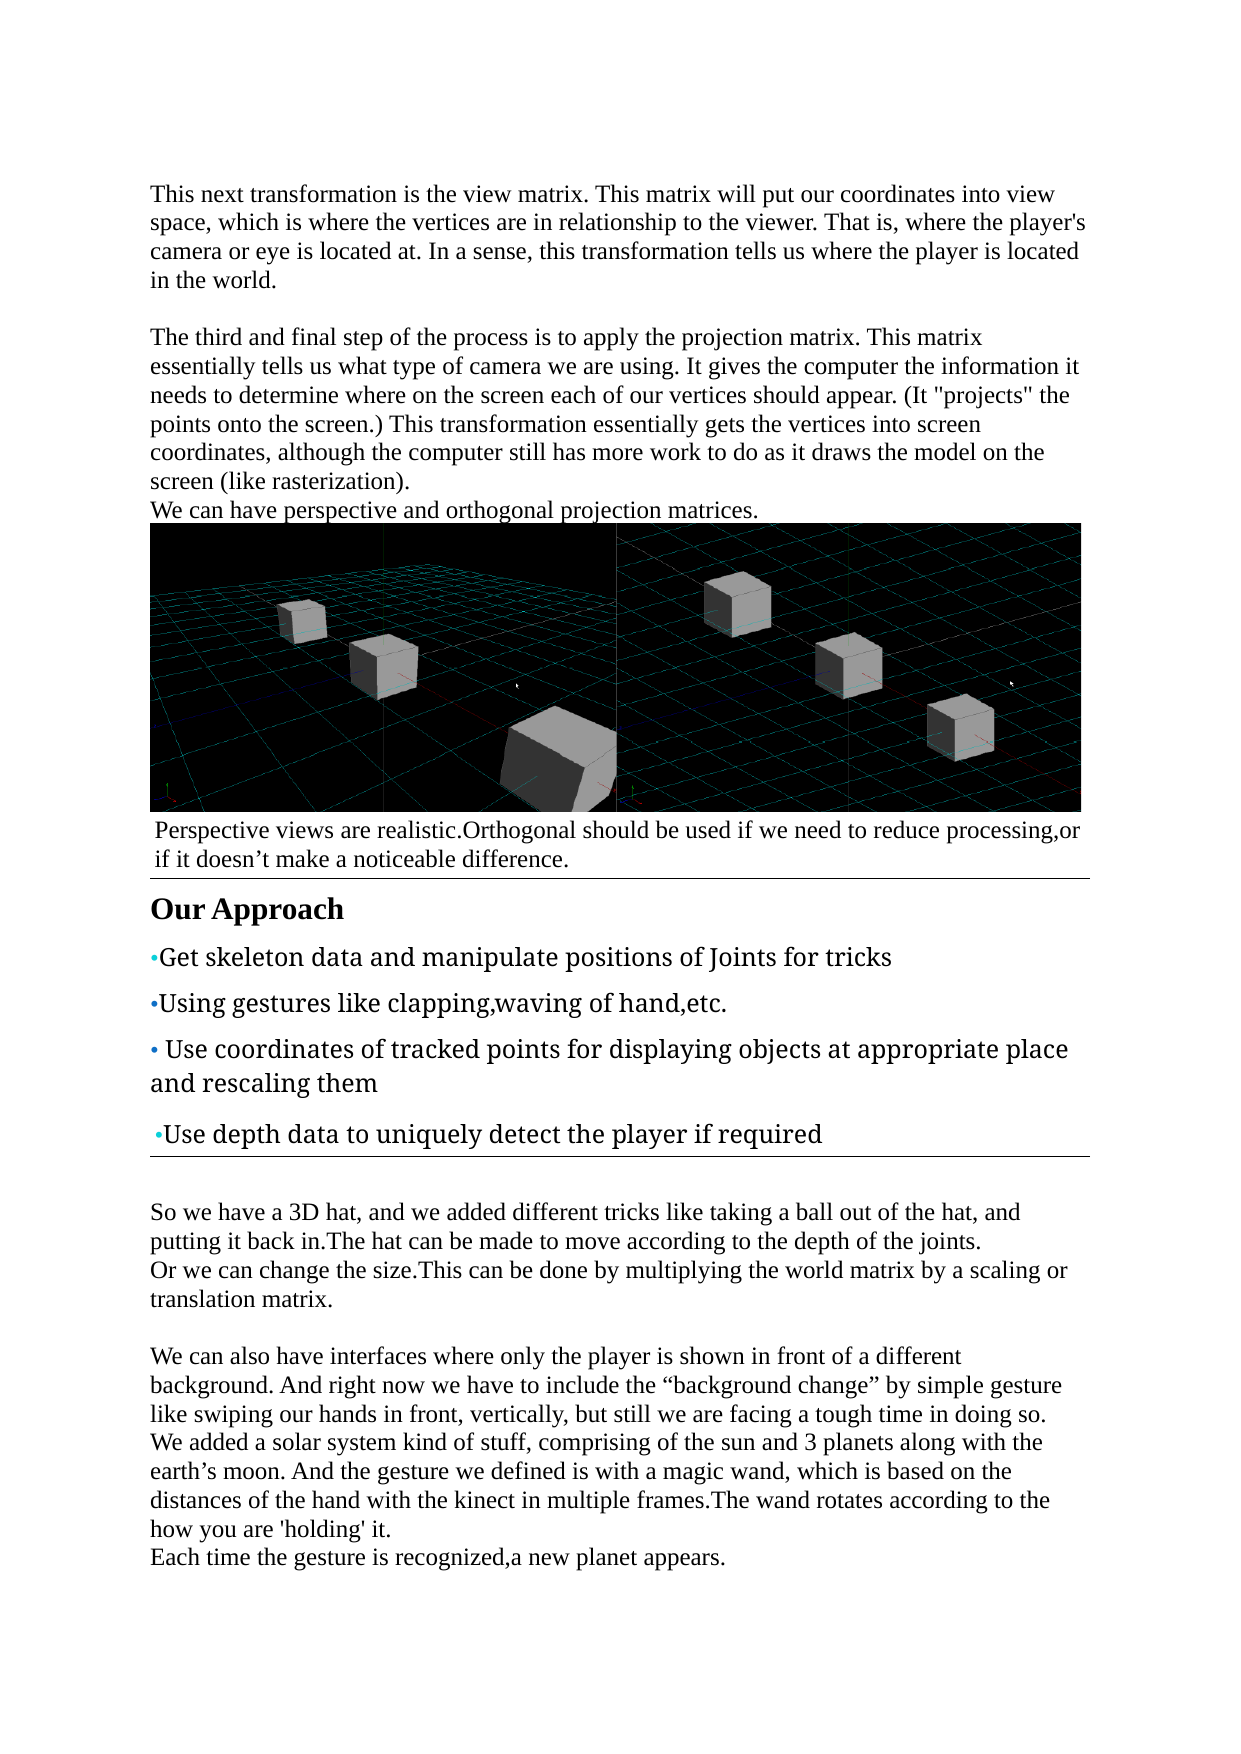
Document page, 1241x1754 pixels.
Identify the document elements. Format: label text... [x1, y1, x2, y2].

text Or we can change the size.This can be done by multiplying the world matrix by a scaling or translation matrix. [150, 1255, 1090, 1312]
text Our Approach [150, 891, 1090, 927]
text This next transformation is the view matrix. This matrix will put our coordinates into view space, which is where the vertices are in relationship to the viewer. That is, where the player's camera or eye is located at. In a sense, this transformation tells us where the player is located in the world. [150, 179, 1090, 294]
text •Get skeleton data and manipulate positions of Joints for tricks [150, 939, 1090, 974]
text •Using gestures like clapping,waving of hand,etc. [150, 986, 1090, 1020]
text Each time the gesture is recognized,a new planet appears. [150, 1542, 1090, 1571]
text We can have perspective and orthogonal projection matrices. [150, 495, 1090, 524]
text •Use depth data to uniquely detect the player if required [150, 1113, 1090, 1156]
text So we have a 3D hat, and we added different tricks like taking a ball out of the hat, and putting it back in.The hat can be made to move according to the depth of the joints. [150, 1197, 1090, 1255]
picture [150, 523, 1082, 812]
text The third and final step of the process is to apply the projection matrix. This matrix essentially tells us what type of camera we are using. It gives the computer the information it needs to determine where on the screen each of our vertices should appear. (It "projects" the points onto the screen.) This transformation essentially gets the vertices into screen coordinates, although the computer still has more work to do as it draws the model on the screen (like rasterization). [150, 322, 1090, 495]
text We added a solar system kind of stuff, comprising of the sun and 3 planets along with the earth’s moon. And the gesture we defined is with a magic wand, which is based on the distances of the hand with the kinect in multiple frames.The wand rotates according to the how you are 'holding' it. [150, 1427, 1090, 1542]
text • Use coordinates of tracked points for displaying objects at appropriate place and rescaling them [150, 1032, 1090, 1100]
text Perspective views are realistic.Orthogonal should be used if we need to reduce processing,or if it doesn’t make a noticeable difference. [150, 811, 1090, 878]
text We can also have interfaces where only the player is shown in front of a different background. And right now we have to include the “background change” by simple gesture like swiping our hands in front, vertically, but still we are facing a tough time in doing so. [150, 1341, 1090, 1427]
